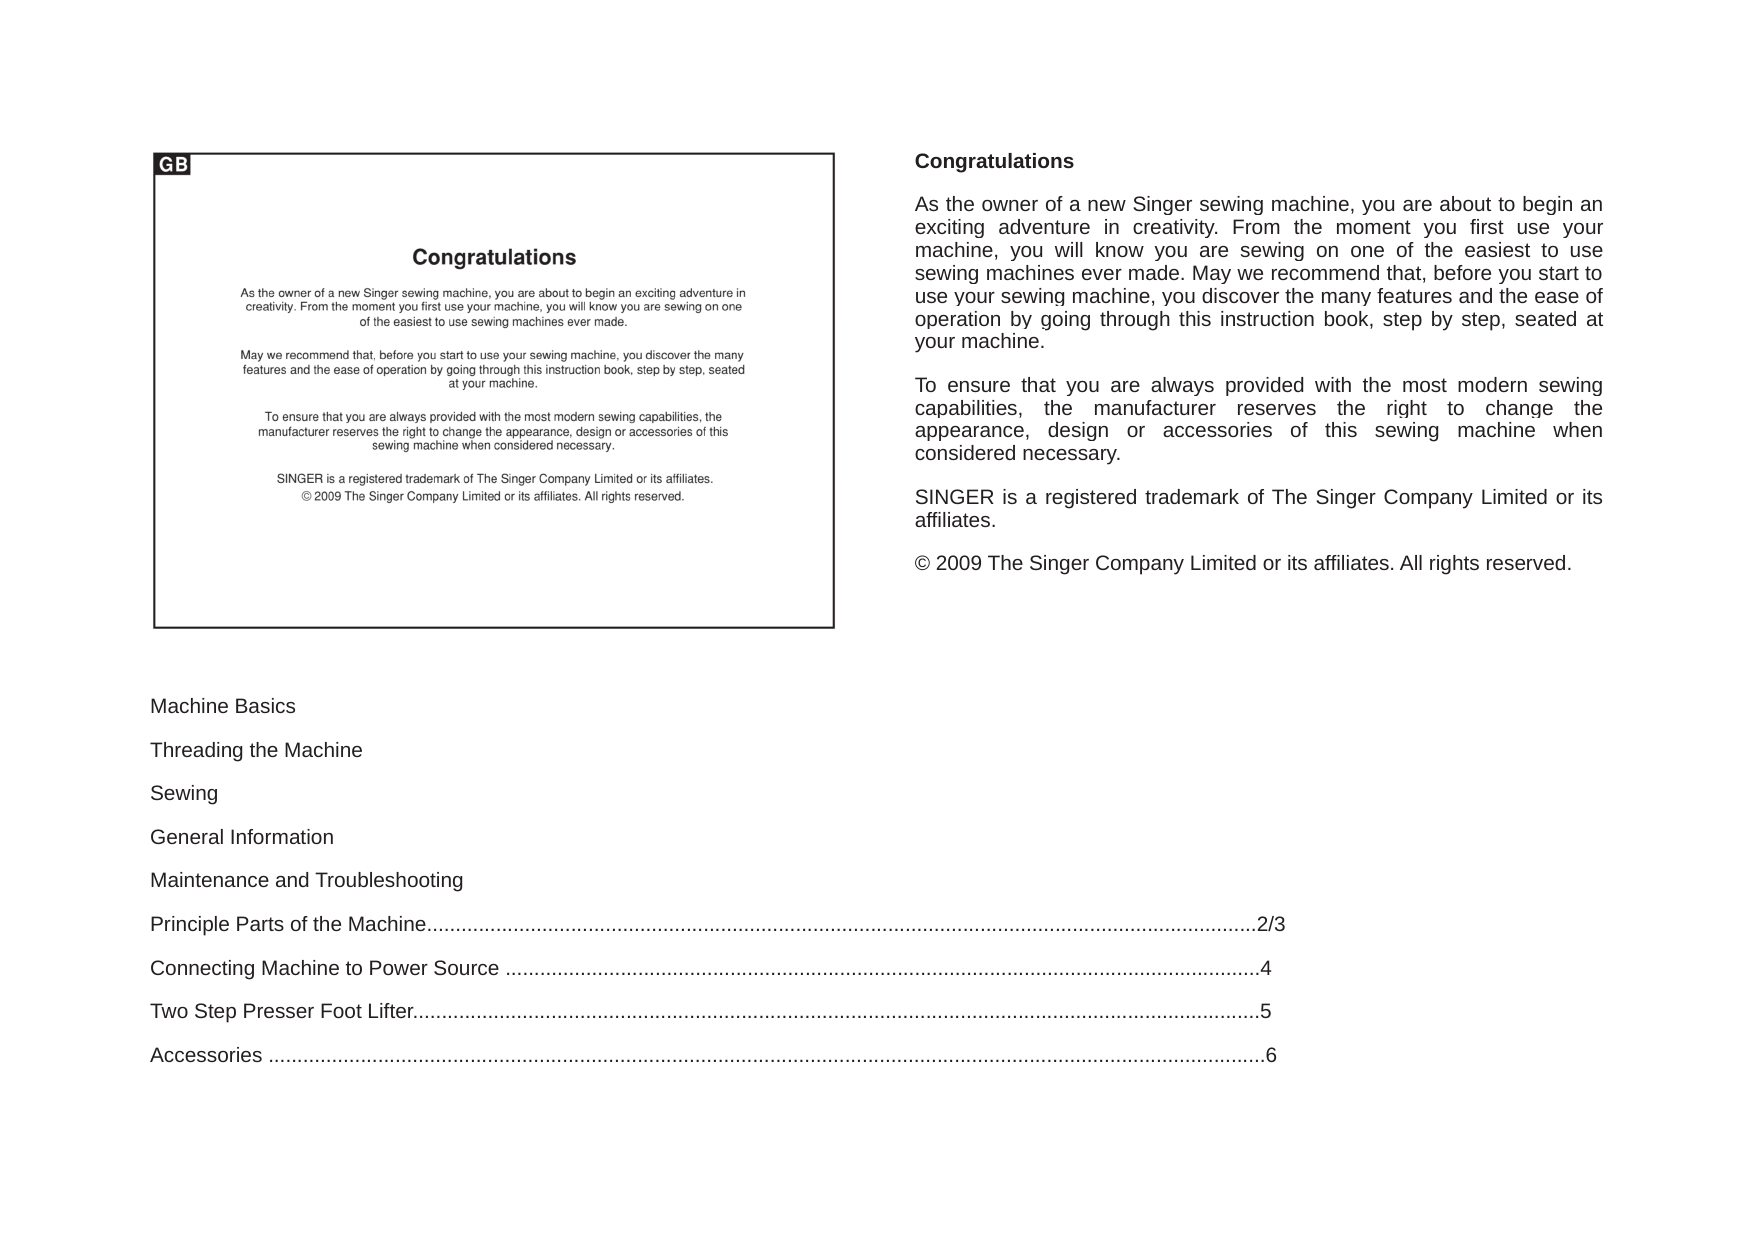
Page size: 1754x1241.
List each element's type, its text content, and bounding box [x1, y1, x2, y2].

text As the owner of a new Singer sewing machine, you are about to begin an exciting adventure in creativity. From the moment you first use your machine, you will know you are sewing on one of the easiest to use sewing machines ever made. May we recommend that, before you start to use your sewing machine, you discover the many features and the ease of operation by going through this instruction book, step by step, seated at your machine. [914, 193, 1604, 353]
picture [150, 150, 839, 632]
text Two Step Presser Foot Lifter...................................................................................................................................................5 [150, 1000, 1604, 1023]
text Congratulations [914, 150, 1604, 173]
text Threading the Machine [150, 739, 1604, 762]
text Connecting Machine to Power Source ...................................................................................................................................4 [150, 957, 1604, 979]
text SINGER is a registered trademark of The Singer Company Limited or its affiliates. [914, 486, 1604, 531]
text To ensure that you are always provided with the most modern sewing capabilities, the manufacturer reserves the right to change the appearance, design or accessories of this sewing machine when considered necessary. [914, 374, 1604, 465]
text Sewing [150, 783, 1604, 805]
text Accessories .............................................................................................................................................................................6 [150, 1044, 1604, 1067]
text © 2009 The Singer Company Limited or its affiliates. All rights reserved. [914, 552, 1604, 575]
text GB [150, 652, 1604, 675]
text Machine Basics [150, 696, 1604, 718]
text General Information [150, 826, 1604, 849]
text Principle Parts of the Machine................................................................................................................................................2/3 [150, 913, 1604, 936]
text Maintenance and Troubleshooting [150, 870, 1604, 892]
